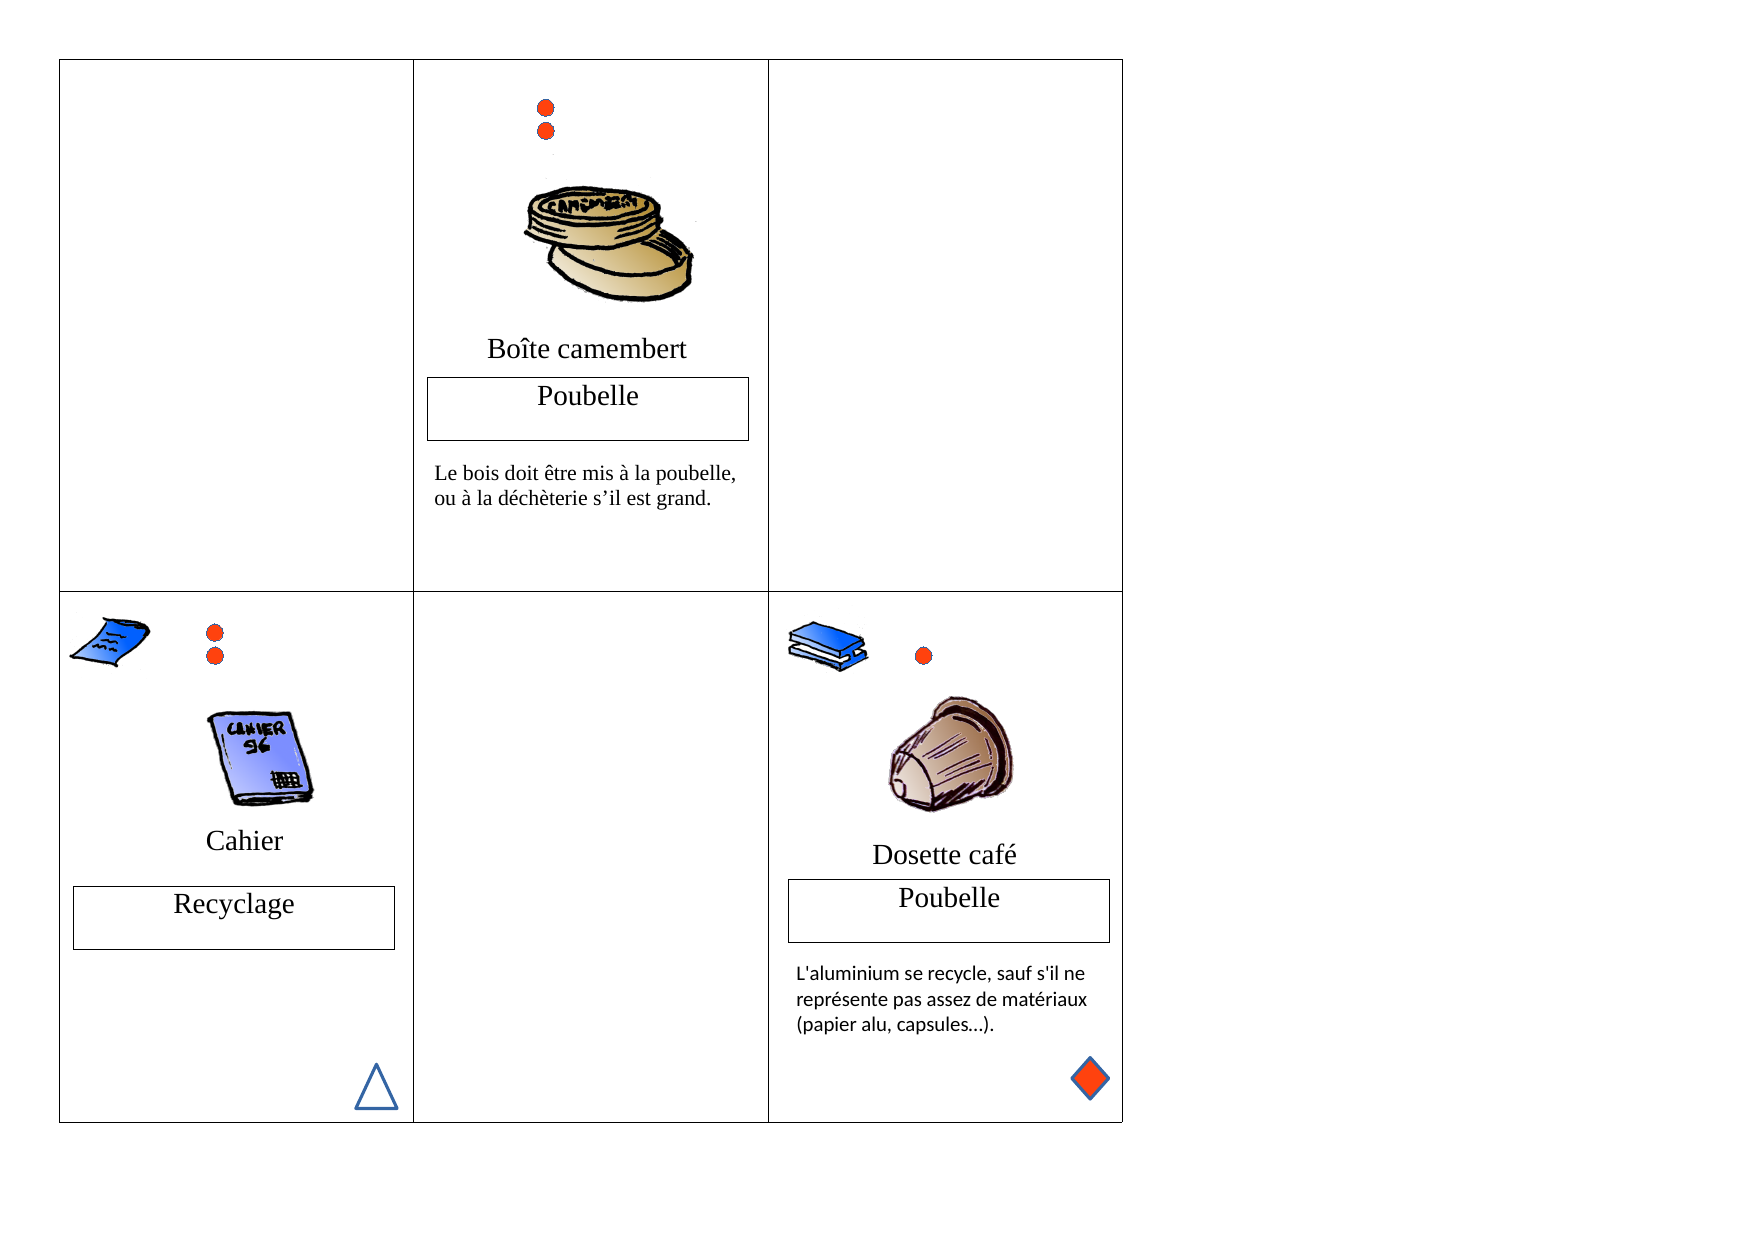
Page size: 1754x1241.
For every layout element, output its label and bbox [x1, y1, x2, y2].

table_cell [414, 592, 768, 1122]
picture [877, 685, 1025, 833]
picture [786, 602, 869, 686]
table_header [414, 60, 768, 591]
table_cell [1123, 591, 1187, 1122]
table_header [769, 60, 1122, 591]
picture [520, 151, 701, 332]
picture [68, 602, 152, 685]
table_cell [60, 592, 413, 1122]
table_cell [769, 592, 1122, 1122]
table_header [1123, 59, 1187, 591]
picture [184, 692, 334, 823]
table_header [60, 60, 413, 591]
